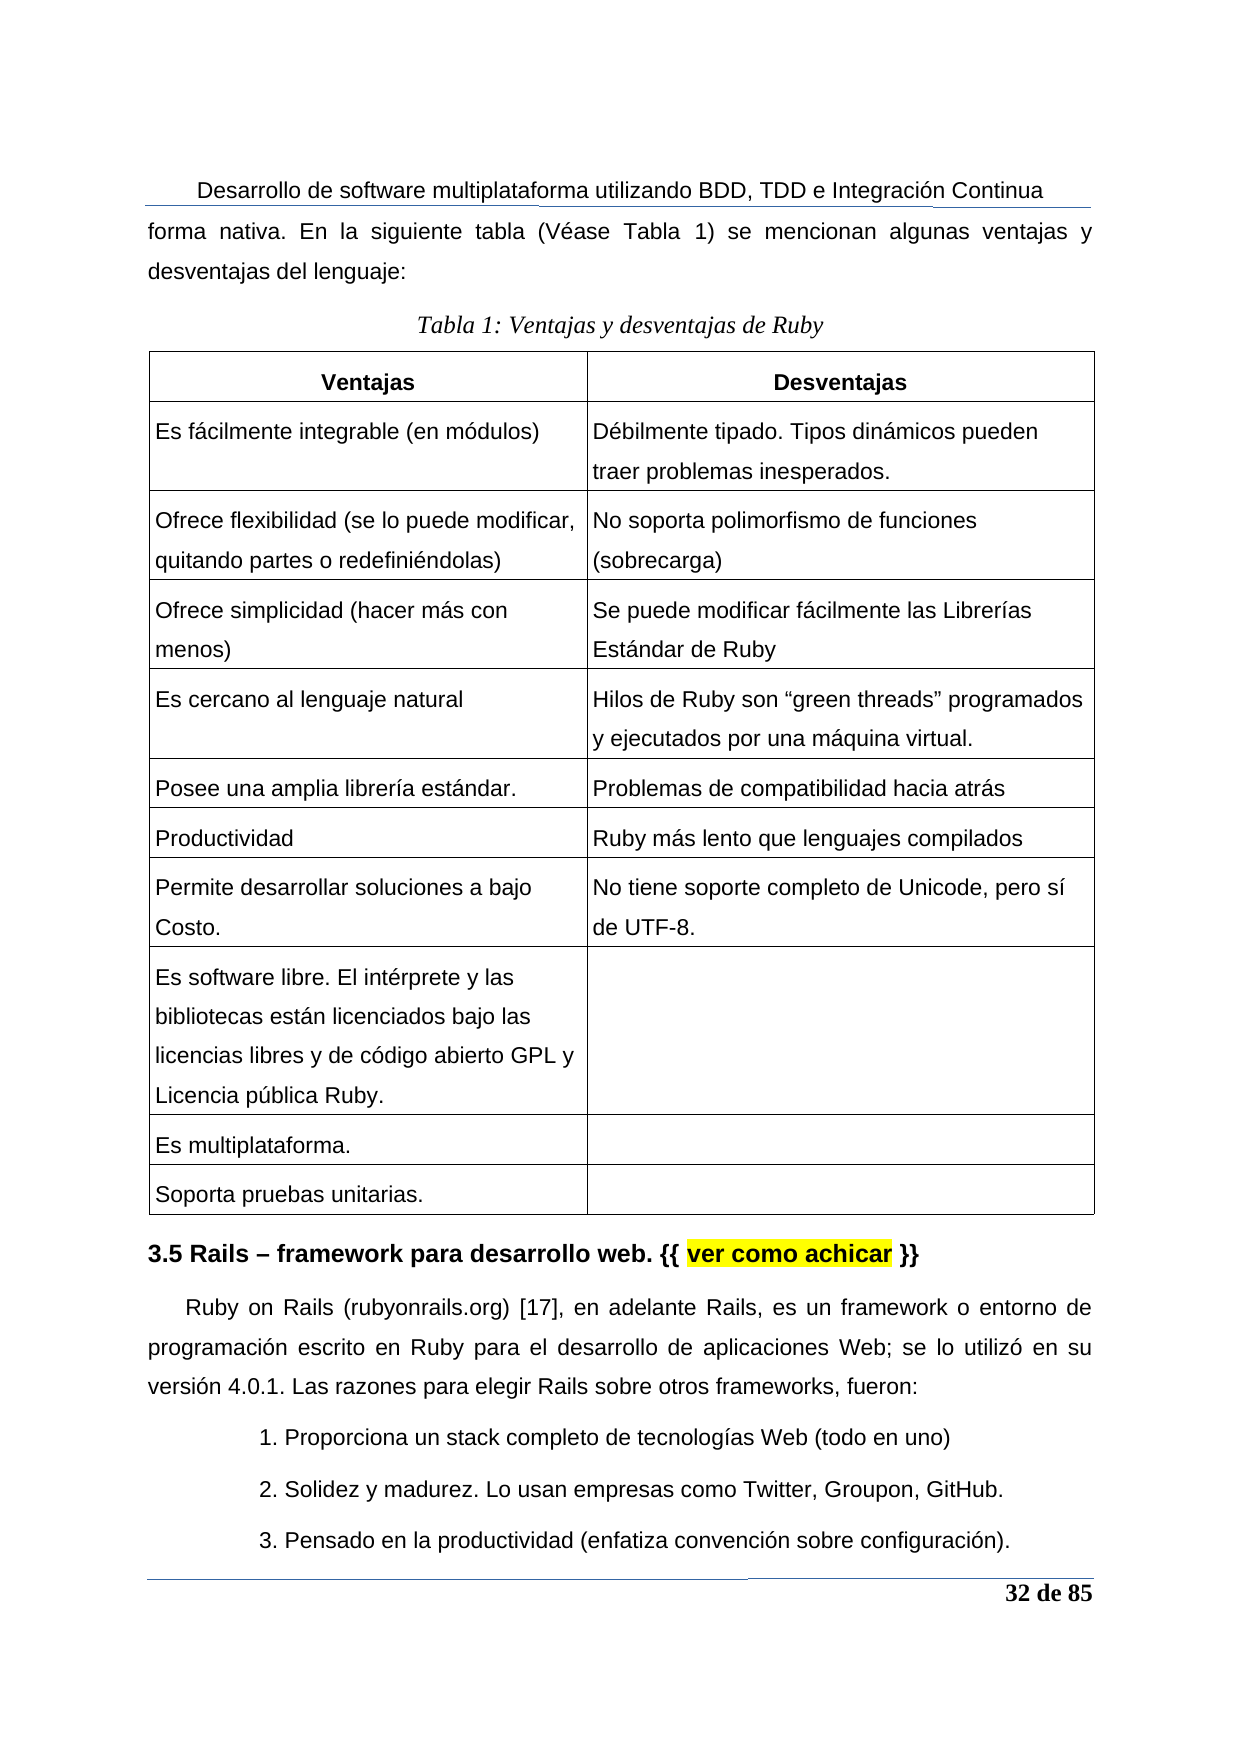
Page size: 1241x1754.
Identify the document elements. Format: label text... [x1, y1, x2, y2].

table_cell Débilmente tipado. Tipos dinámicos pueden traer problemas inesperados. [588, 402, 1094, 490]
table_cell [588, 1115, 1094, 1164]
table_cell Ofrece flexibilidad (se lo puede modificar, quitando partes o redefiniéndolas) [150, 491, 587, 579]
table_cell Es fácilmente integrable (en módulos) [150, 402, 587, 490]
table_cell Problemas de compatibilidad hacia atrás [588, 759, 1094, 807]
table_cell Se puede modificar fácilmente las Librerías Estándar de Ruby [588, 580, 1094, 668]
table_cell Hilos de Ruby son “green threads” programados y ejecutados por una máquina virtual. [588, 669, 1094, 757]
table_cell Permite desarrollar soluciones a bajo Costo. [150, 858, 587, 946]
text 2. Solidez y madurez. Lo usan empresas como Twitter, Groupon, GitHub. [221, 1476, 1093, 1502]
text Tabla 1: Ventajas y desventajas de Ruby [148, 310, 1093, 338]
table_cell Ofrece simplicidad (hacer más con menos) [150, 580, 587, 668]
table_header Ventajas [150, 352, 587, 401]
table_cell No tiene soporte completo de Unicode, pero sí de UTF-8. [588, 858, 1094, 946]
table_cell Es multiplataforma. [150, 1115, 587, 1164]
table_header Desventajas [588, 352, 1094, 401]
text Ruby on Rails (rubyonrails.org) [17], en adelante Rails, es un framework o entorno de programación escrito en Ruby para el desarrollo de aplicaciones Web; se lo utilizó en su versión 4.0.1. Las razones para elegir Rails sobre otros frameworks, fueron: [148, 1294, 1093, 1399]
table_cell [588, 1165, 1094, 1213]
text 3. Pensado en la productividad (enfatiza convención sobre configuración). [221, 1527, 1093, 1553]
table_cell Soporta pruebas unitarias. [150, 1165, 587, 1213]
table_cell Ruby más lento que lenguajes compilados [588, 808, 1094, 857]
subtitle 3.5 Rails – framework para desarrollo web. {{ ver como achicar }} [148, 1238, 1093, 1267]
table_cell Es software libre. El intérprete y las bibliotecas están licenciados bajo las licencias libres y de código abierto GPL y Licencia pública Ruby. [150, 947, 587, 1114]
table_cell Posee una amplia librería estándar. [150, 759, 587, 807]
table_cell Es cercano al lenguaje natural [150, 669, 587, 757]
table_cell No soporta polimorfismo de funciones (sobrecarga) [588, 491, 1094, 579]
table_cell Productividad [150, 808, 587, 857]
text 1. Proporciona un stack completo de tecnologías Web (todo en uno) [221, 1424, 1093, 1451]
text forma nativa. En la siguiente tabla (Véase Tabla 1) se mencionan algunas ventajas y desventajas del lenguaje: [148, 218, 1093, 284]
table_cell [588, 947, 1094, 1114]
